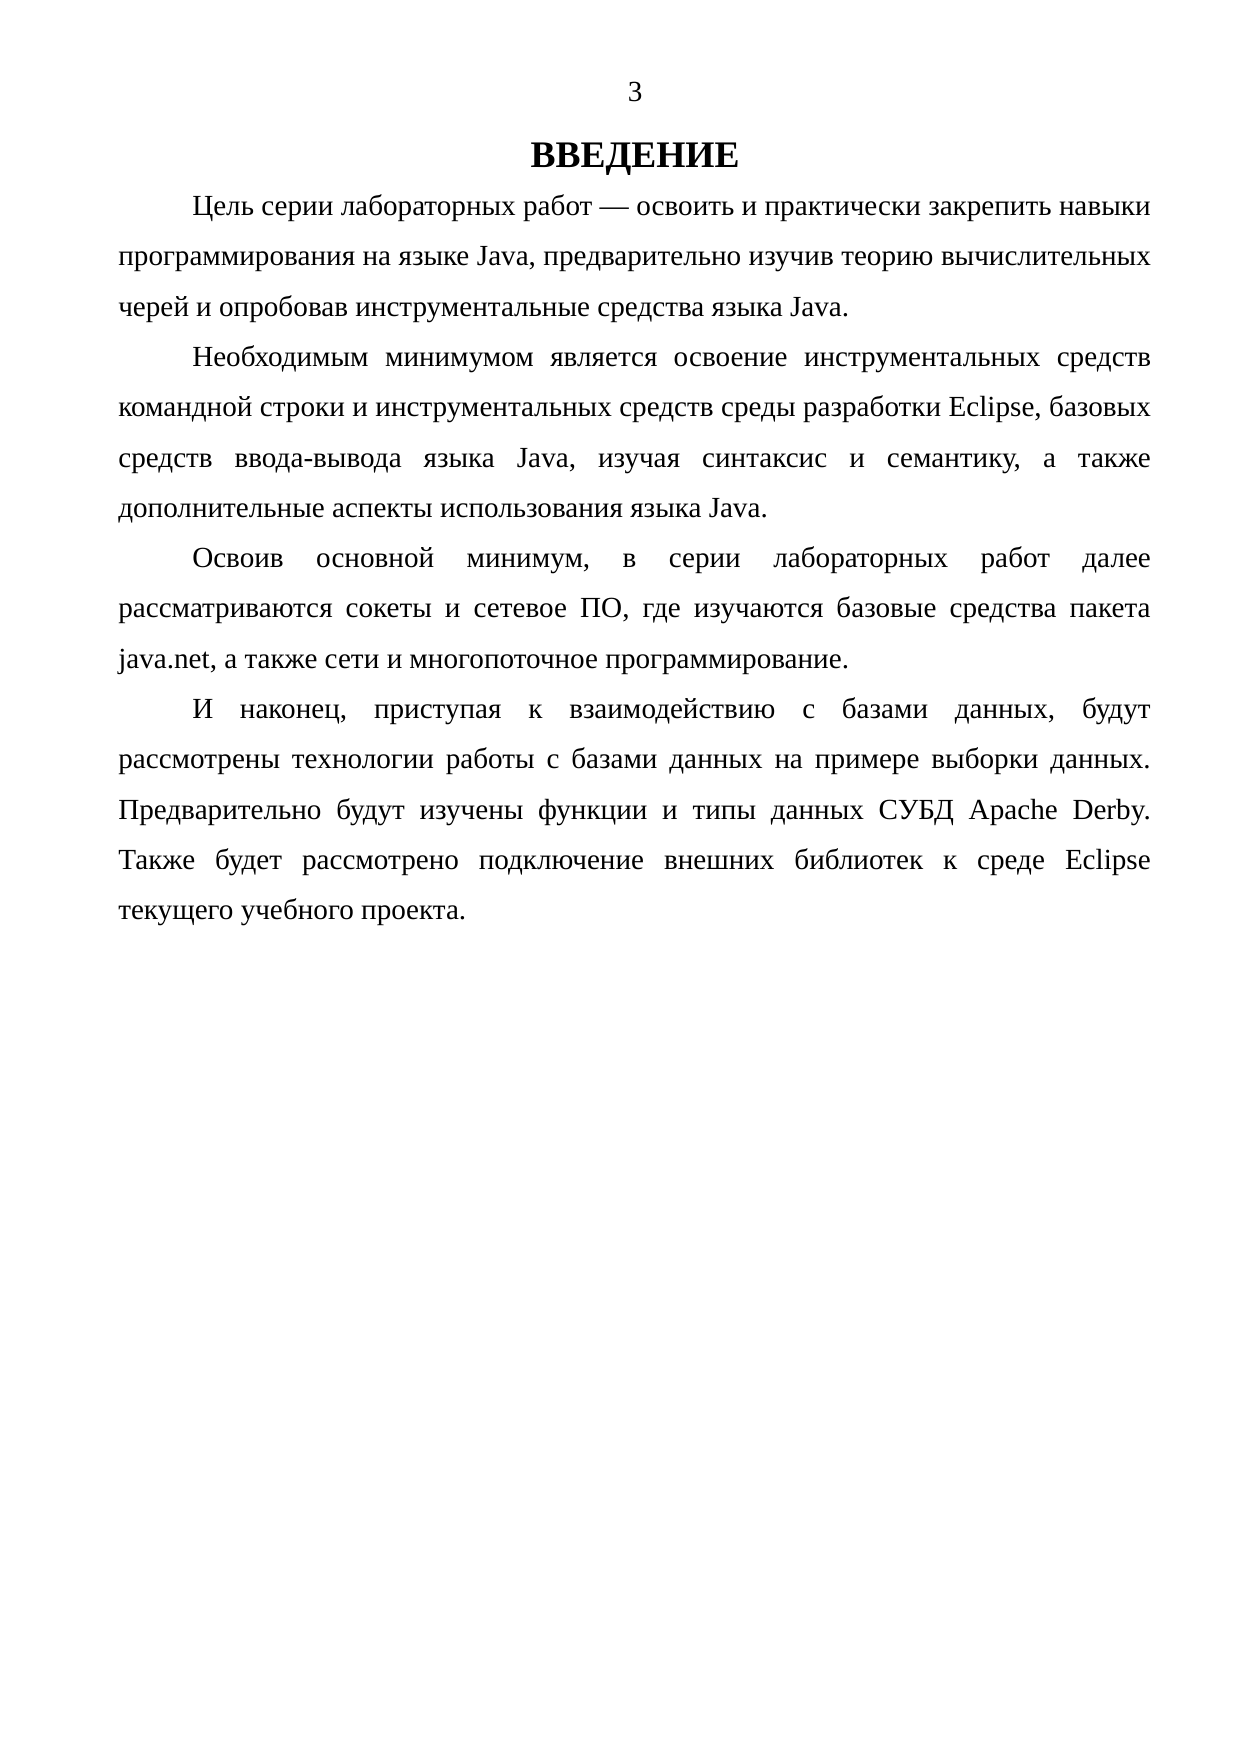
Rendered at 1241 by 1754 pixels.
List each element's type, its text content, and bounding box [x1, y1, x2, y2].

text Необходимым минимумом является освоение инструментальных средств командной строки и инструментальных средств среды разработки Eclipse, базовых средств ввода-вывода языка Java, изучая синтаксис и семантику, а также дополнительные аспекты использования языка Java. [118, 339, 1152, 523]
text Цель серии лабораторных работ — освоить и практически закрепить навыки программирования на языке Java, предварительно изучив теорию вычислительных черей и опробовав инструментальные средства языка Java. [118, 188, 1152, 322]
text Освоив основной минимум, в серии лабораторных работ далее рассматриваются сокеты и сетевое ПО, где изучаются базовые средства пакета java.net, а также сети и многопоточное программирование. [118, 540, 1152, 674]
subtitle Введение [118, 132, 1152, 176]
text И наконец, приступая к взаимодействию с базами данных, будут рассмотрены технологии работы с базами данных на примере выборки данных. Предварительно будут изучены функции и типы данных СУБД Apache Derby. Также будет рассмотрено подключение внешних библиотек к среде Eclipse текущего учебного проекта. [118, 691, 1152, 926]
